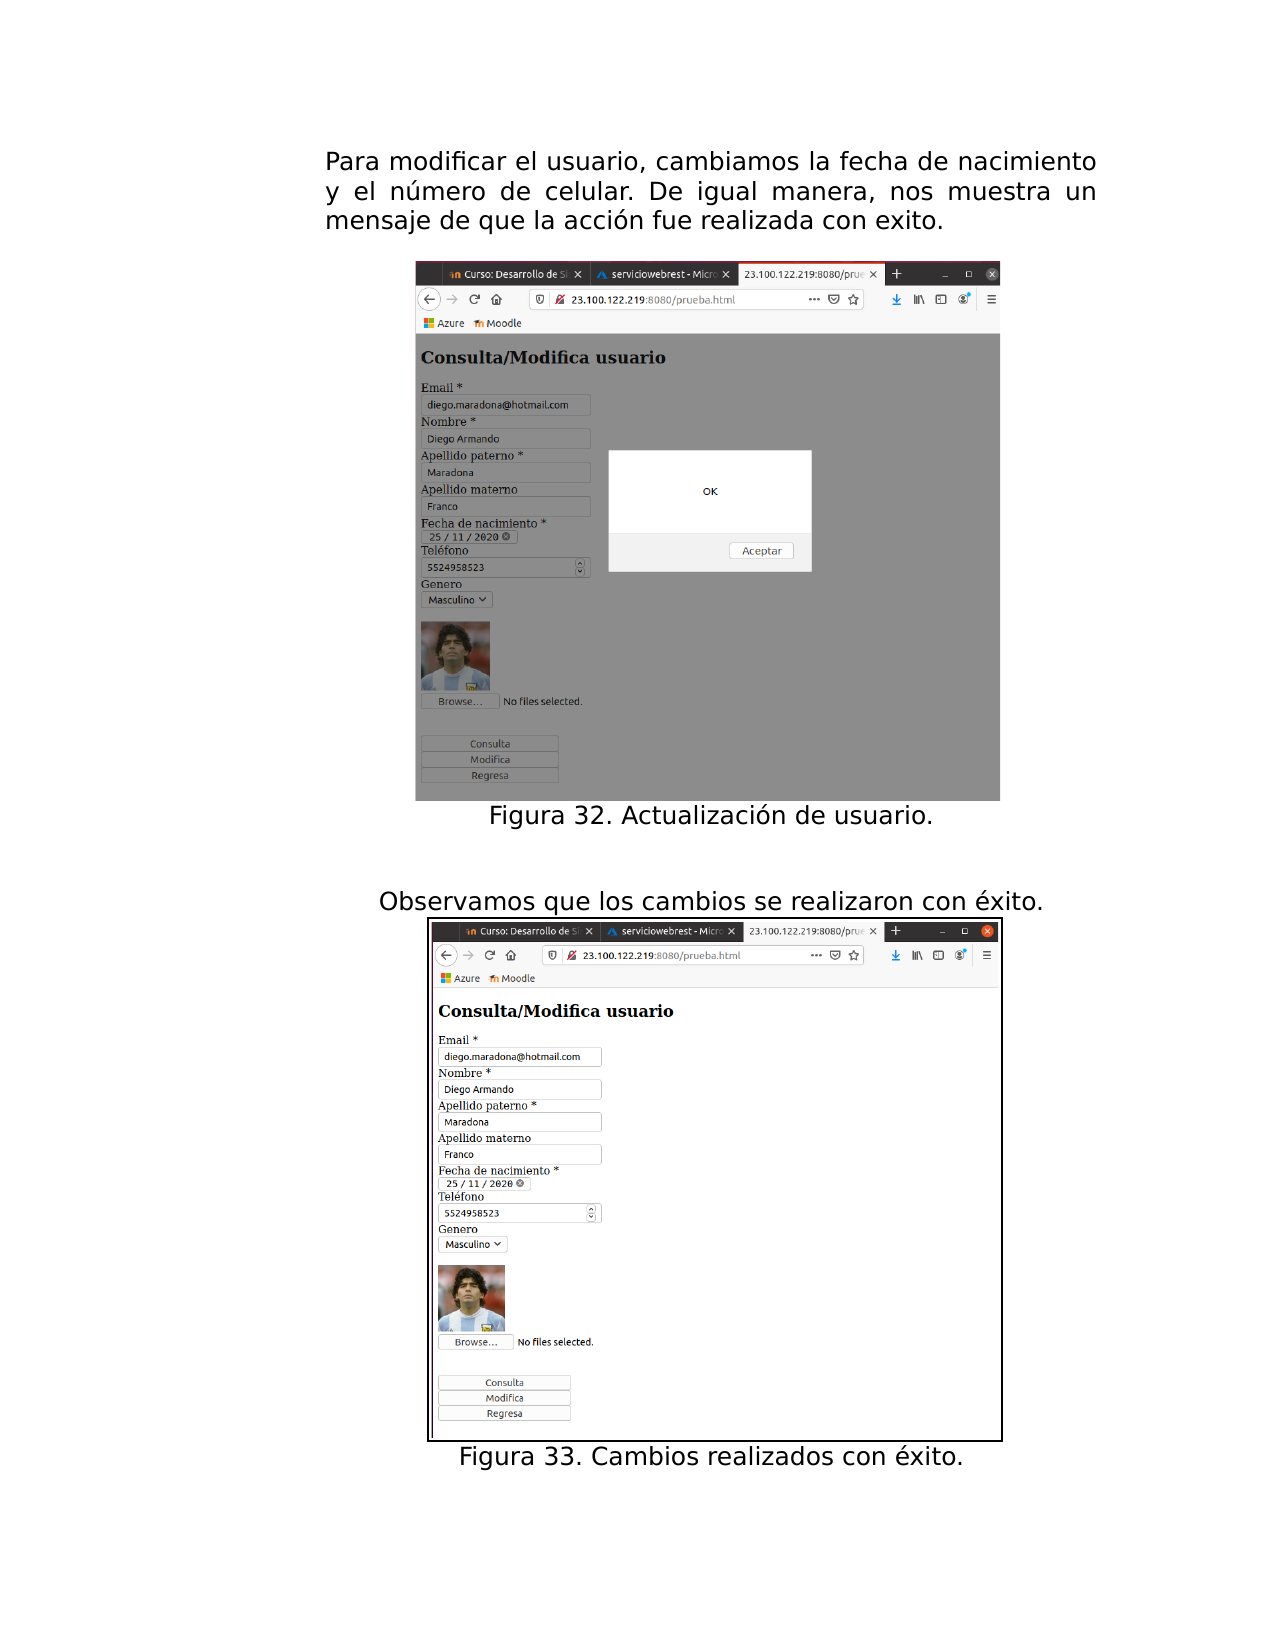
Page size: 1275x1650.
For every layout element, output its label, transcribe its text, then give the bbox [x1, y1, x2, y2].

text Observamos que los cambios se realizaron con éxito. [325, 887, 1098, 917]
picture [415, 261, 947, 801]
picture [431, 922, 950, 1438]
text Para modificar el usuario, cambiamos la fecha de nacimiento y el número de celular. De igual manera, nos muestra un mensaje de que la acción fue realizada con exito. [325, 148, 1098, 235]
text Figura 32. Actualización de usuario. [325, 235, 1098, 830]
text Figura 33. Cambios realizados con éxito. [325, 917, 1098, 1471]
